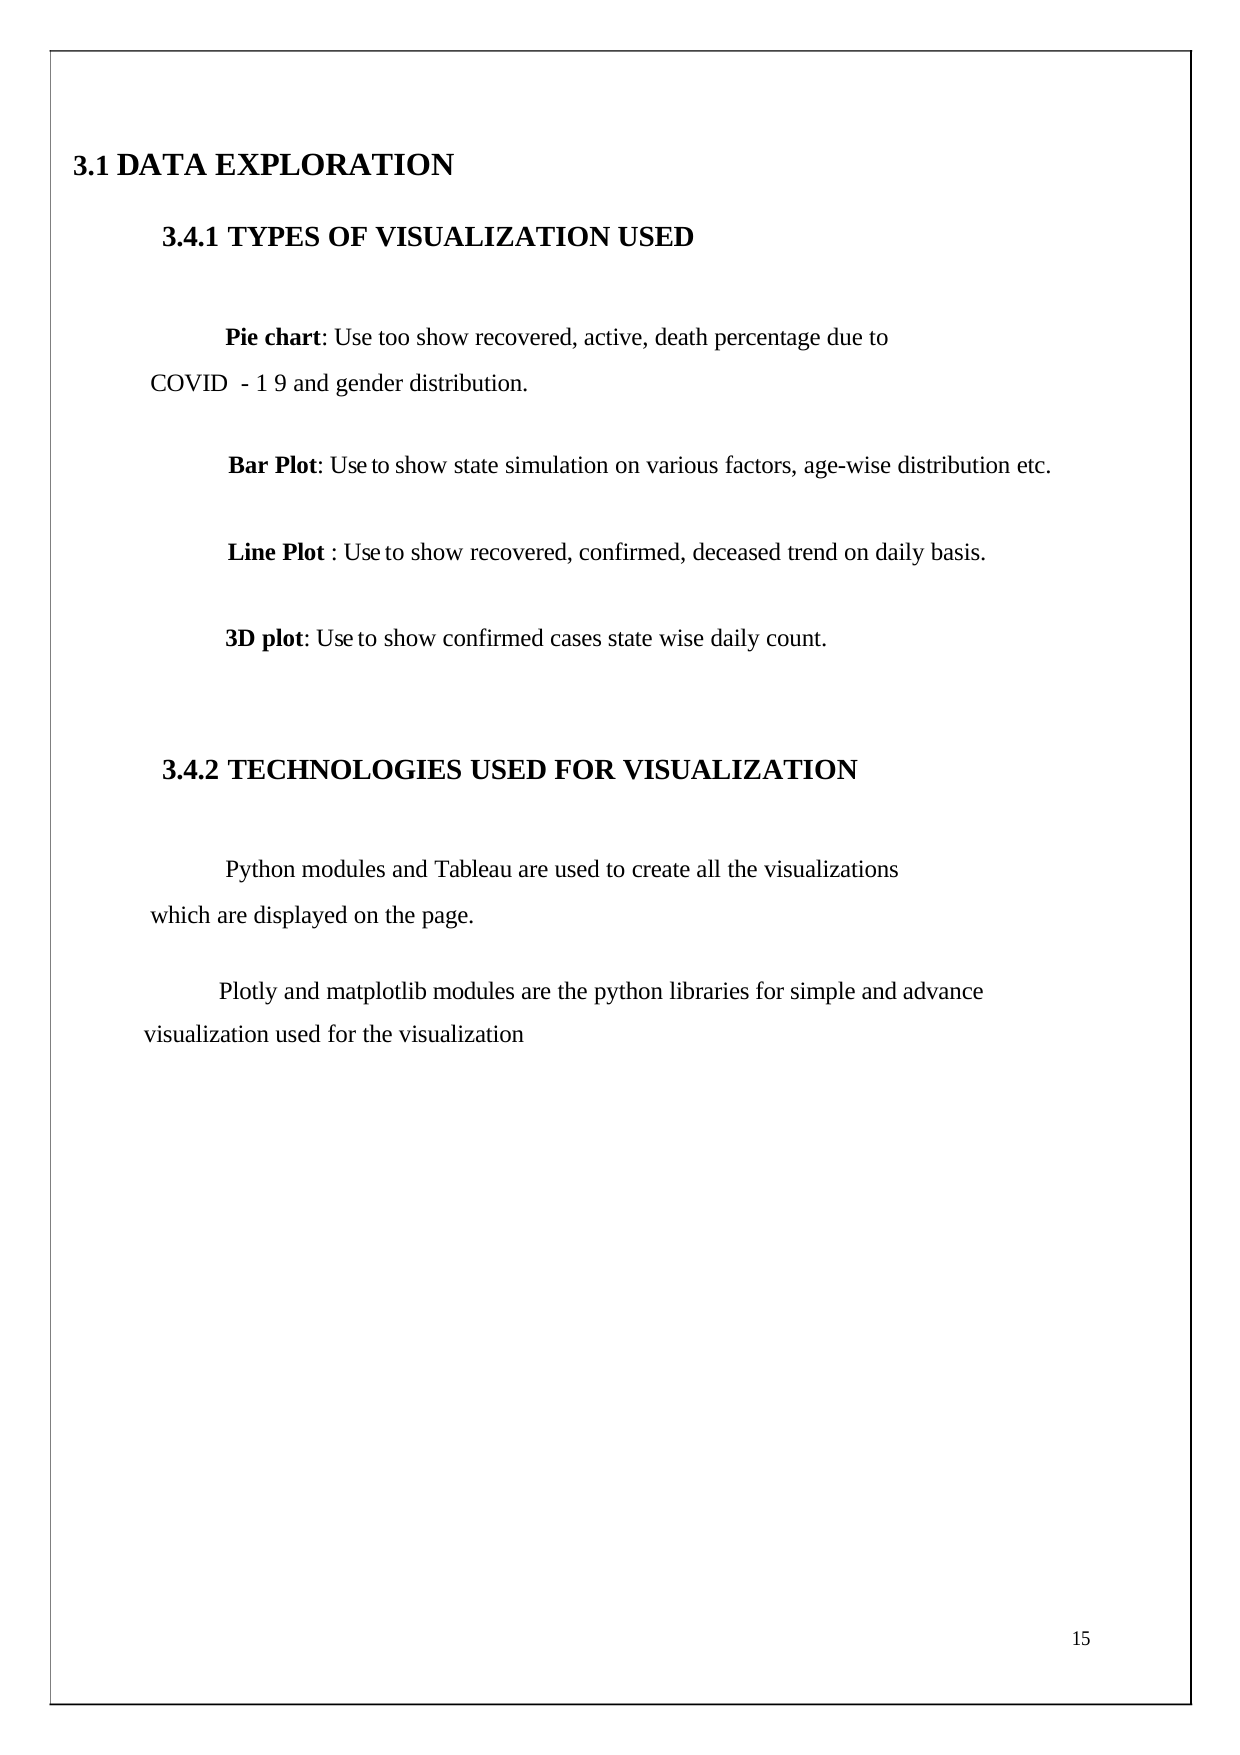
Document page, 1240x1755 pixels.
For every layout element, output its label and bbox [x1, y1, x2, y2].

picture [47, 47, 1193, 1706]
